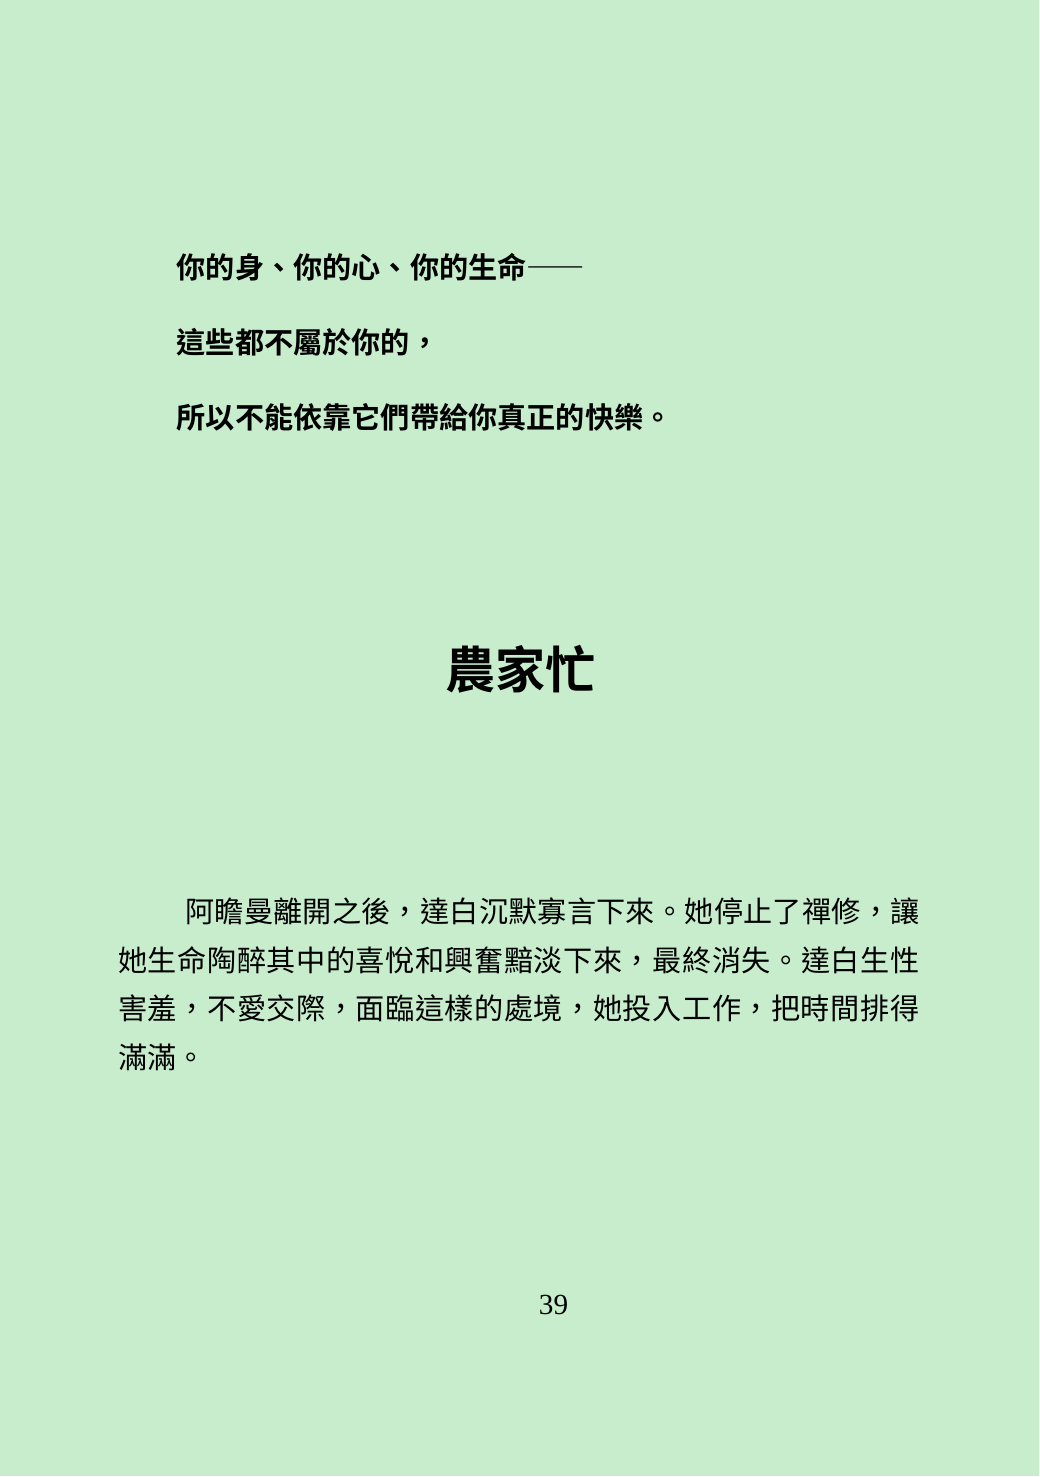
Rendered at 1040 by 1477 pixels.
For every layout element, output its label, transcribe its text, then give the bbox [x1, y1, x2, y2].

text 所以不能依靠它們帶給你真正的快樂。 [118, 394, 921, 437]
text 你的身、你的心、你的生命—— [118, 245, 921, 287]
text 這些都不屬於你的， [118, 320, 921, 362]
text 阿瞻曼離開之後，達白沉默寡言下來。她停止了禪修，讓她生命陶醉其中的喜悅和興奮黯淡下來，最終消失。達白生性害羞，不愛交際，面臨這樣的處境，她投入工作，把時間排得滿滿。 [118, 889, 921, 1077]
subtitle 農家忙 [118, 630, 921, 702]
